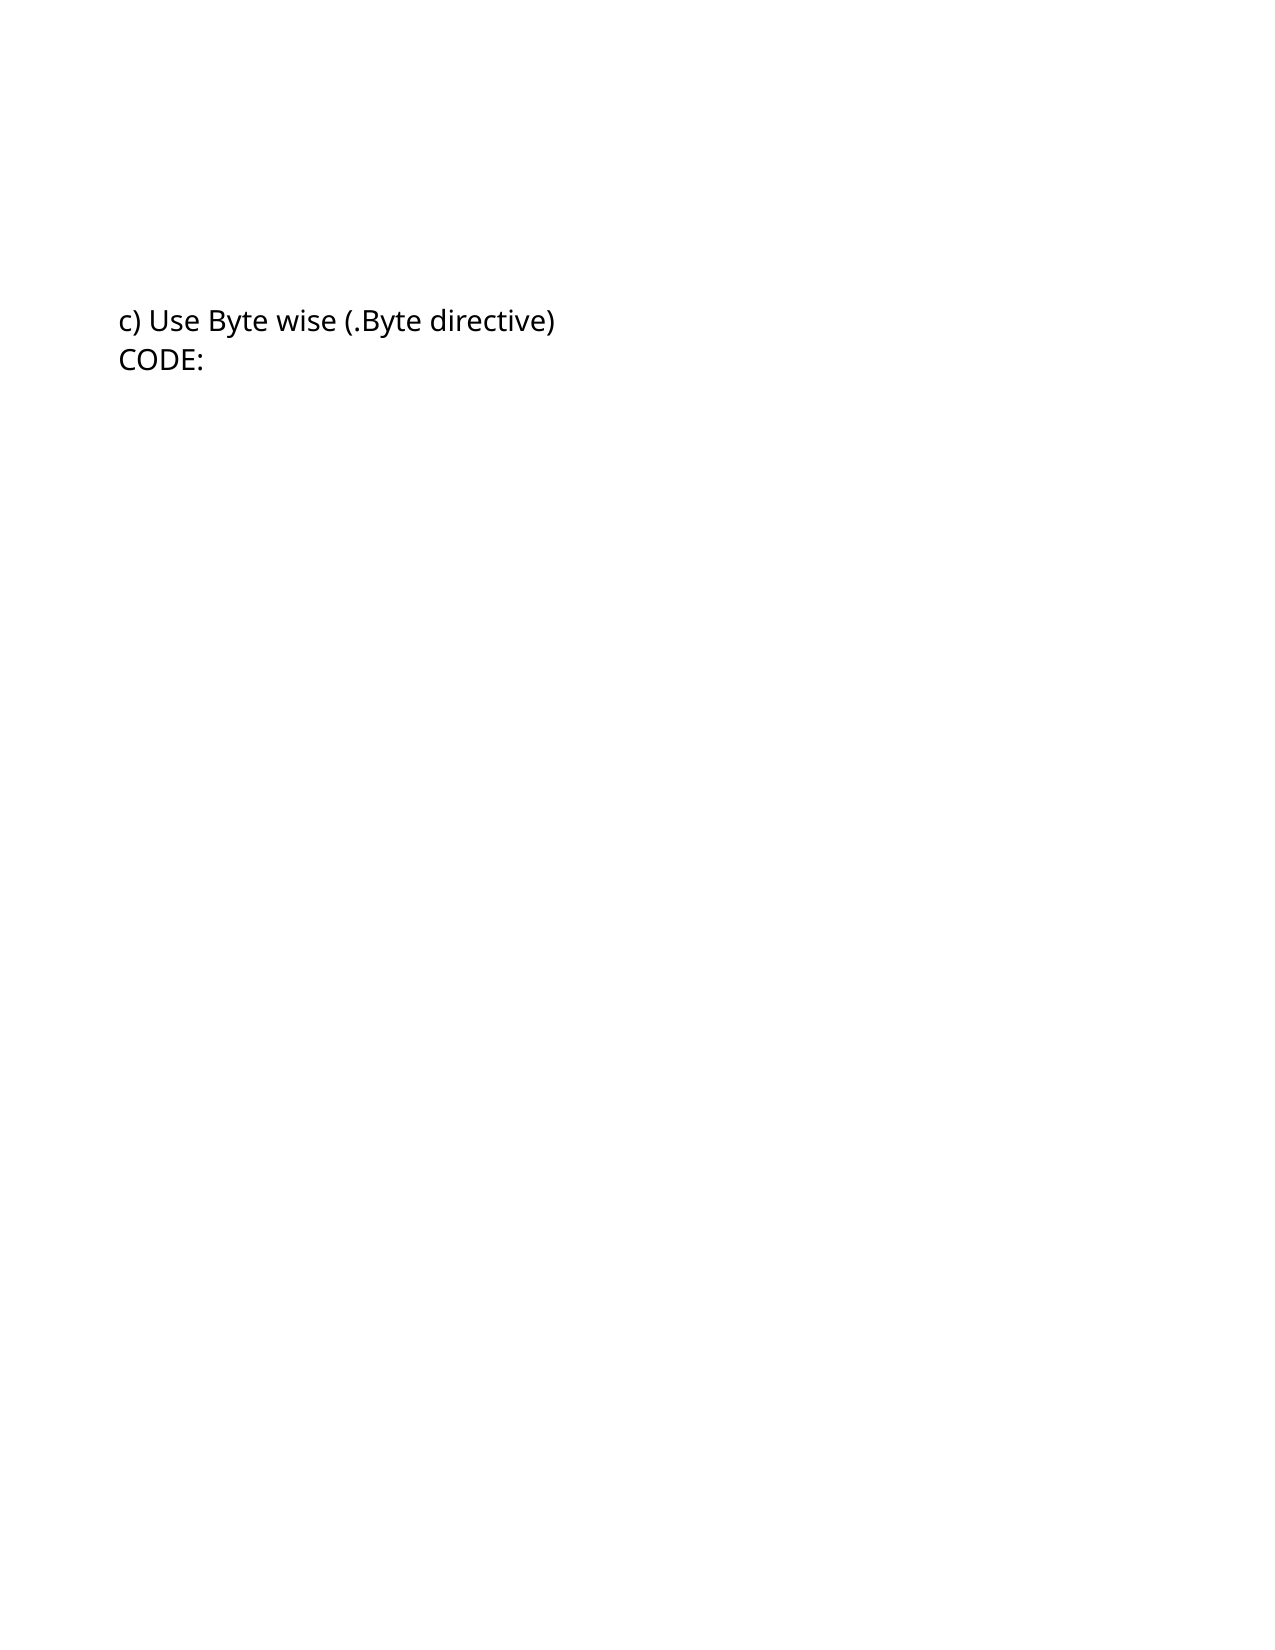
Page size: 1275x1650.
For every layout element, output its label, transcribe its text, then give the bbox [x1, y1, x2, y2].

text CODE: [118, 339, 1157, 379]
text c) Use Byte wise (.Byte directive) [118, 300, 1157, 339]
